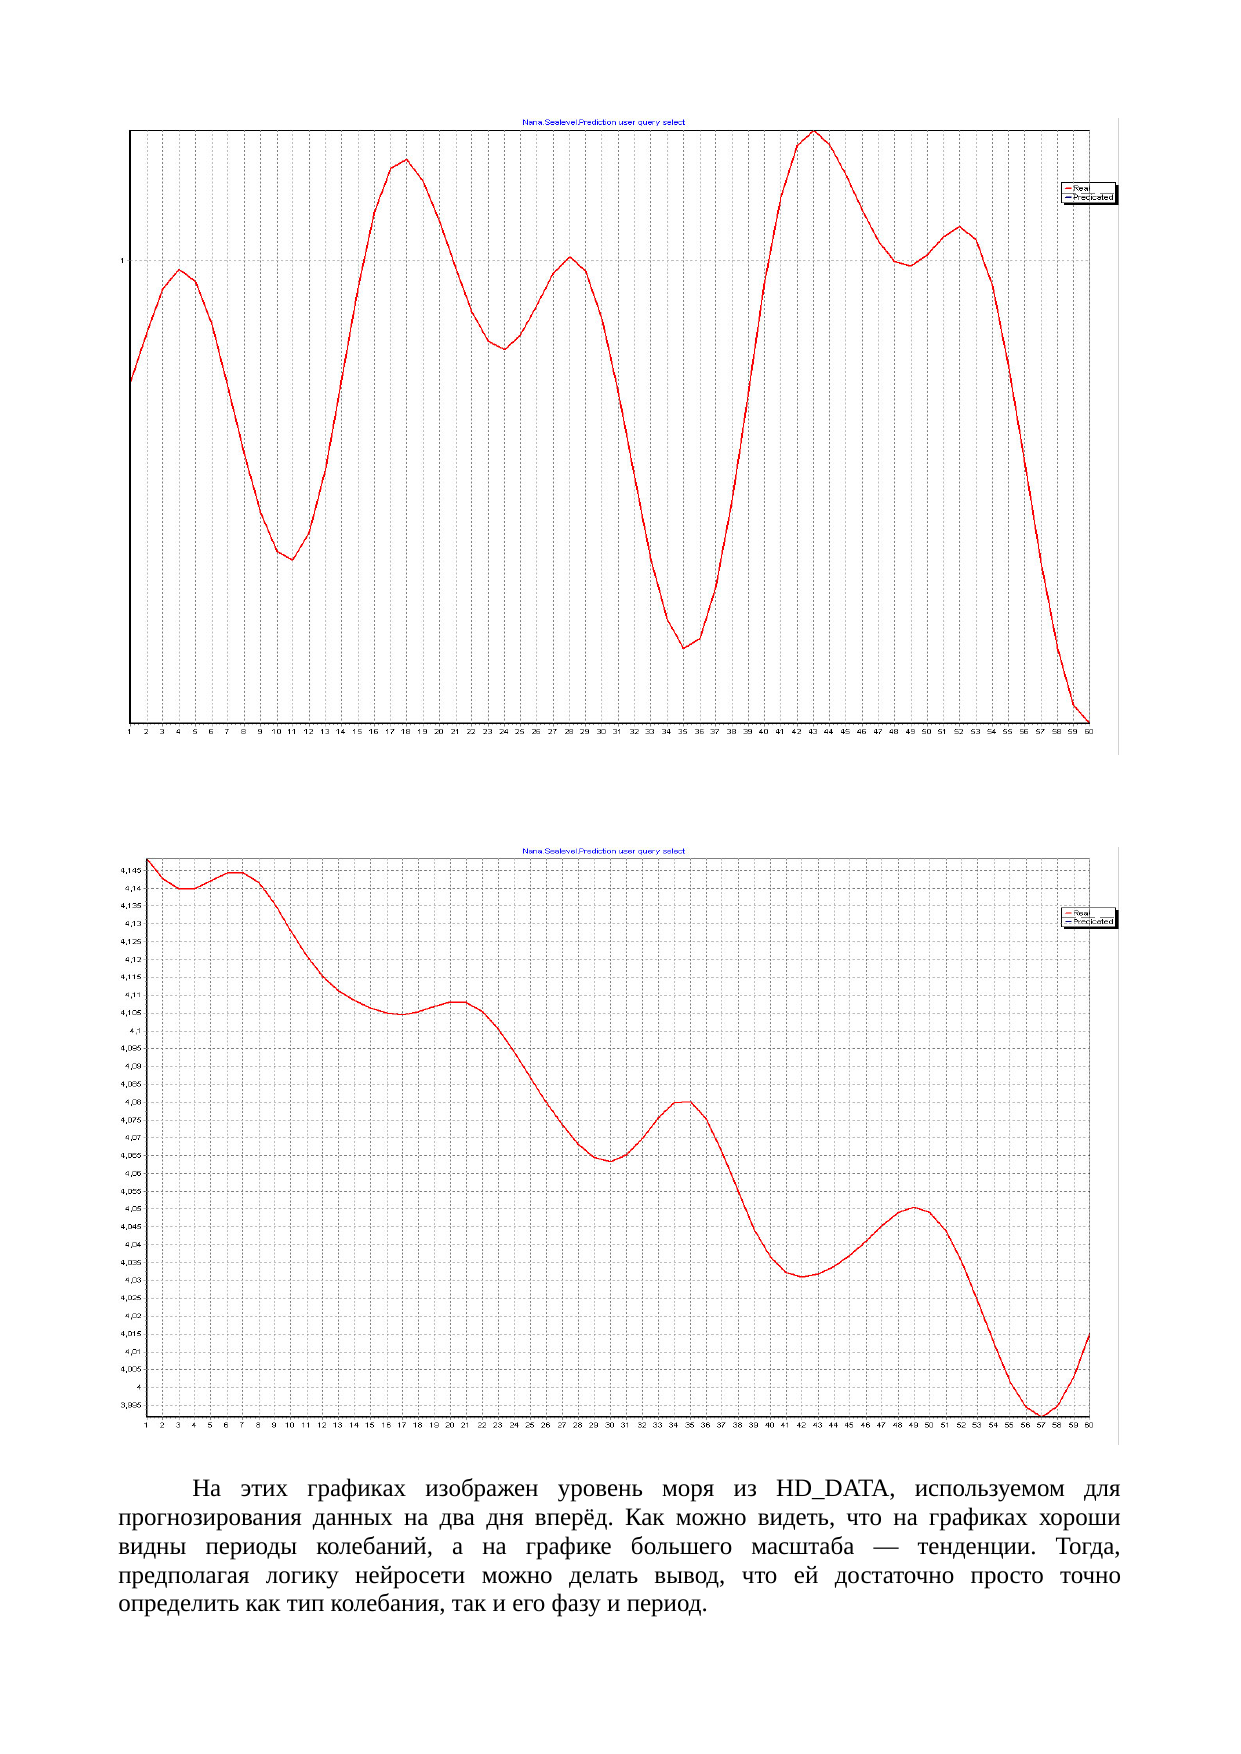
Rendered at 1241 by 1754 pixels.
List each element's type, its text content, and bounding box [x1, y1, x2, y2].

picture [118, 847, 1122, 1445]
text [118, 812, 1122, 847]
text На этих графиках изображен уровень моря из HD_DATA, используемом для прогнозирования данных на два дня вперёд. Как можно видеть, что на графиках хороши видны периоды колебаний, а на графике большего масштаба — тенденции. Тогда, предполагая логику нейросети можно делать вывод, что ей достаточно просто точно определить как тип колебания, так и его фазу и период. [118, 1445, 1122, 1617]
picture [118, 118, 1122, 755]
